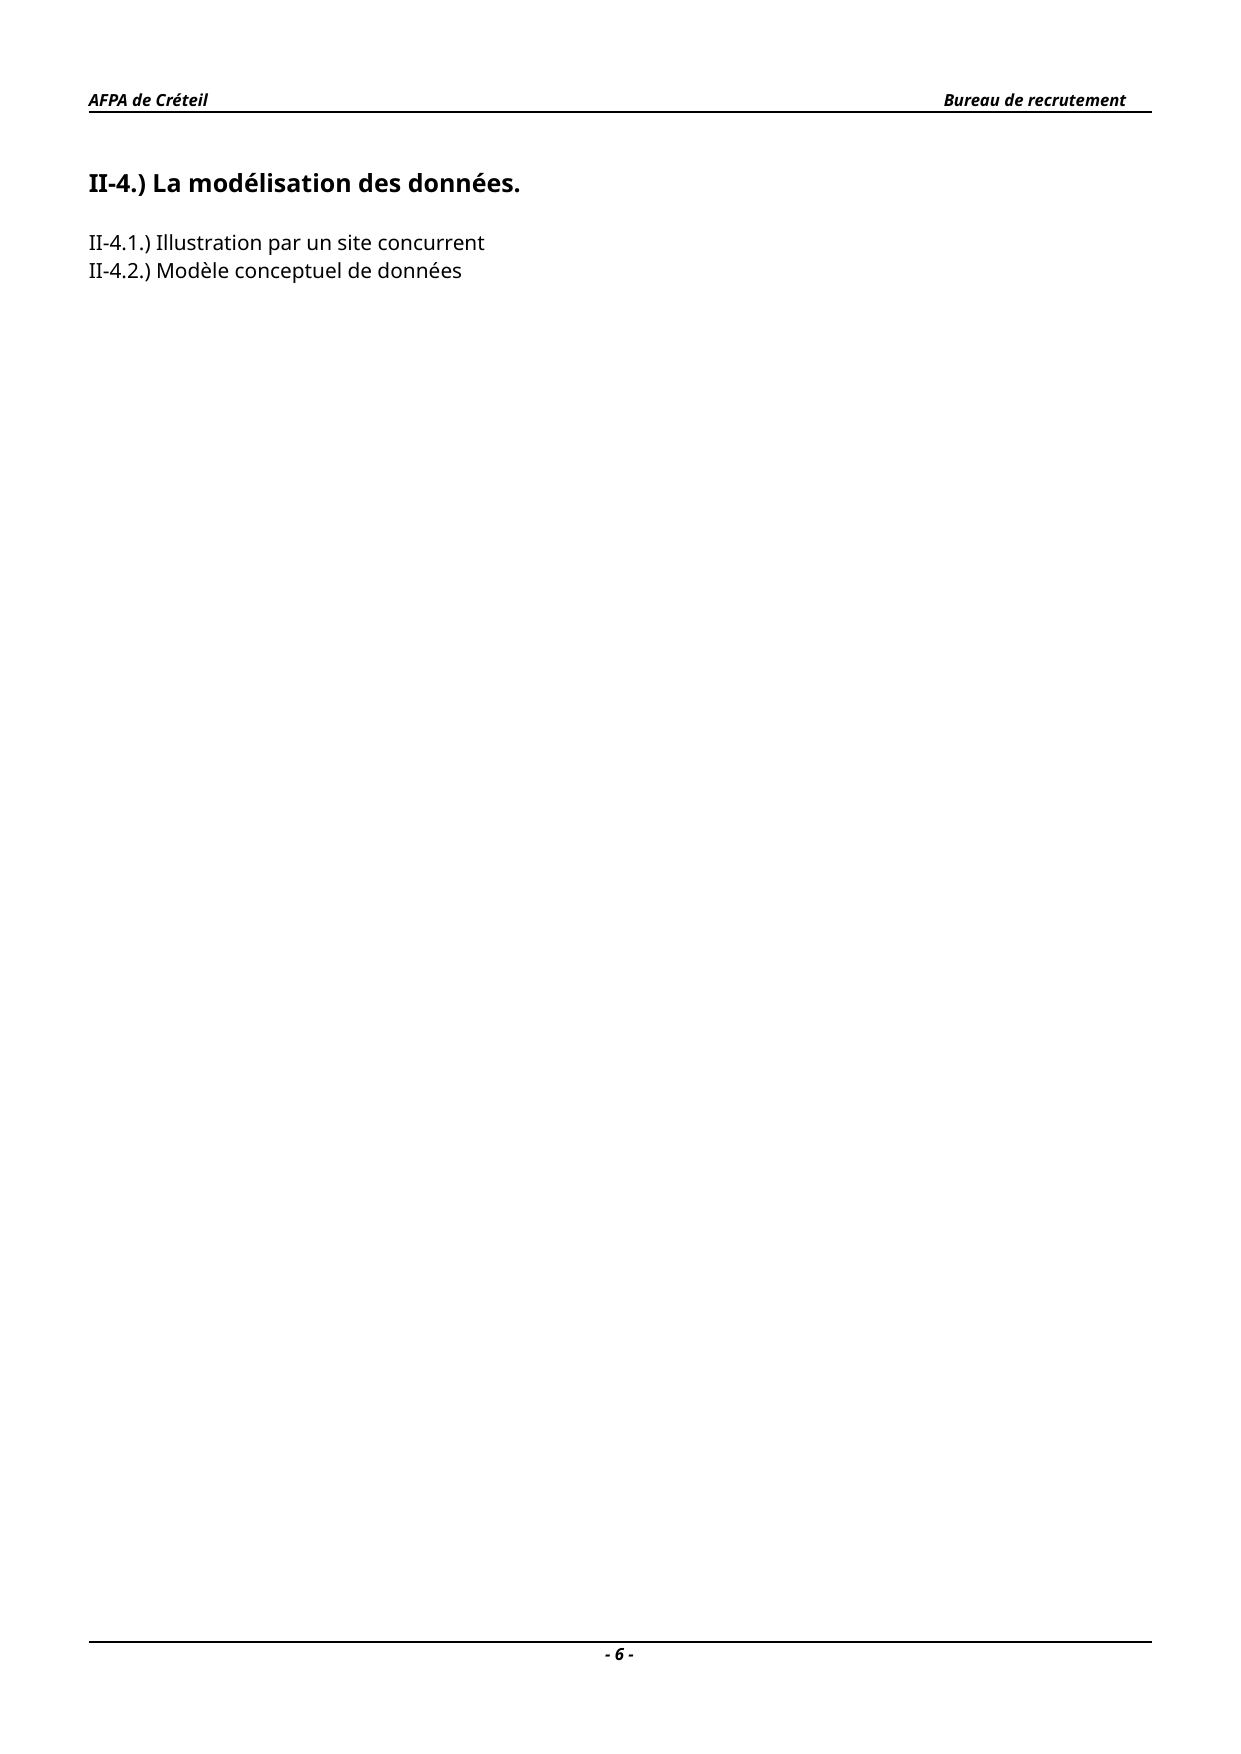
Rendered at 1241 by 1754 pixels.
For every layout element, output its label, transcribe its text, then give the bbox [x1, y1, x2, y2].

text II-4.) La modélisation des données. [88, 166, 1152, 199]
text II-4.2.) Modèle conceptuel de données [88, 256, 1152, 285]
text II-4.1.) Illustration par un site concurrent [88, 228, 1152, 256]
